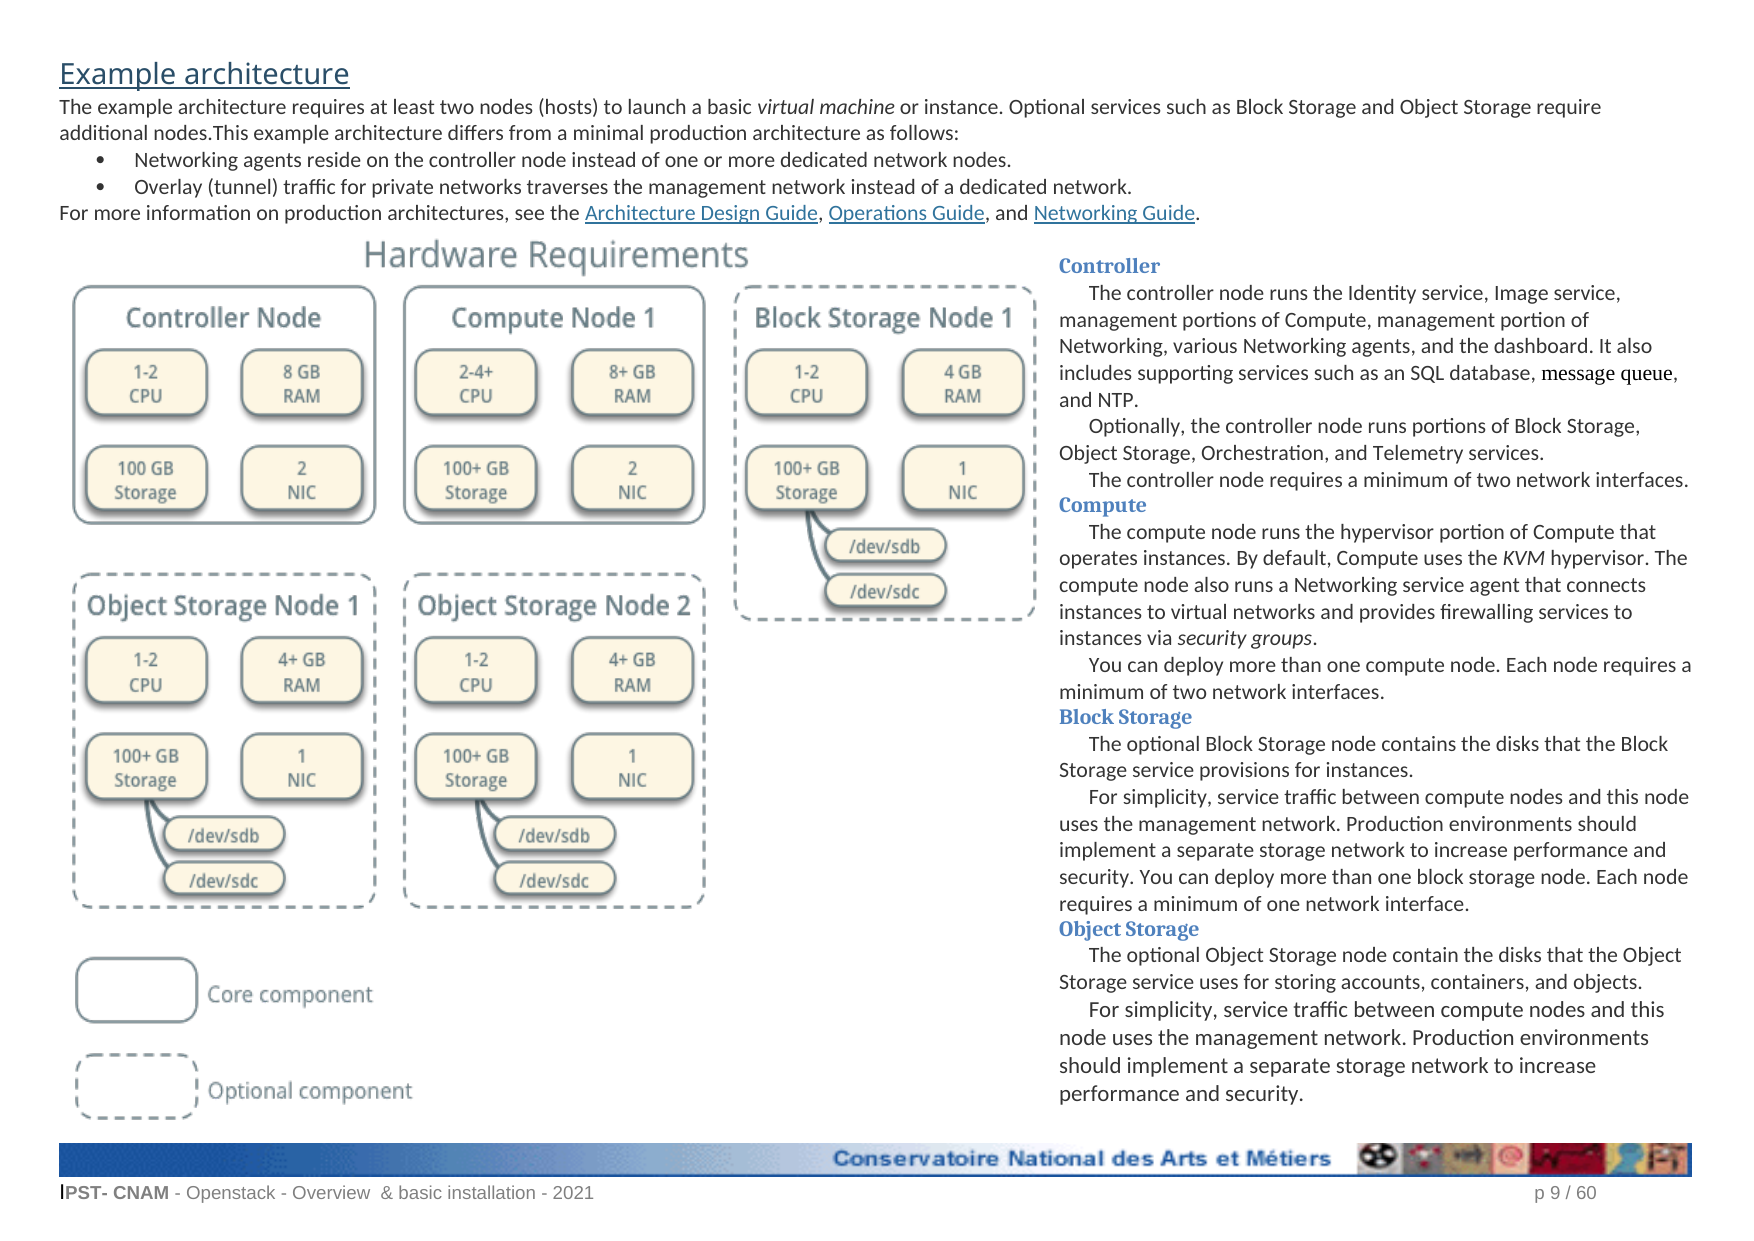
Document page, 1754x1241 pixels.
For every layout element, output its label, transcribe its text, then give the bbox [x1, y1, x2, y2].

text For simplicity, service traffic between compute nodes and this node uses the management network. Production environments should implement a separate storage network to increase performance and security. [1059, 995, 1695, 1107]
list Networking agents reside on the controller node instead of one or more dedicated network nodes. [97, 146, 1695, 173]
subtitle Example architecture [59, 53, 1695, 93]
text Optionally, the controller node runs portions of Block Storage, Object Storage, Orchestration, and Telemetry services. [1059, 413, 1695, 466]
text The controller node requires a minimum of two network interfaces. [1059, 466, 1695, 493]
picture [50, 235, 1059, 1123]
subtitle Object Storage [1059, 916, 1695, 942]
text The example architecture requires at least two nodes (hosts) to launch a basic virtual machine or instance. Optional services such as Block Storage and Object Storage require additional nodes.This example architecture differs from a minimal production architecture as follows: [59, 93, 1695, 146]
text For more information on production architectures, see the Architecture Design Guide, Operations Guide, and Networking Guide. [59, 199, 1695, 226]
list Overlay (tunnel) traffic for private networks traverses the management network instead of a dedicated network. [97, 173, 1695, 199]
text The controller node runs the Identity service, Image service, management portions of Compute, management portion of Networking, various Networking agents, and the dashboard. It also includes supporting services such as an SQL database, message queue, and NTP. [1059, 279, 1695, 413]
text The optional Object Storage node contain the disks that the Object Storage service uses for storing accounts, containers, and objects. [1059, 942, 1695, 995]
subtitle Compute [1059, 493, 1695, 518]
text You can deploy more than one compute node. Each node requires a minimum of two network interfaces. [1059, 651, 1695, 704]
subtitle Controller [1059, 254, 1695, 279]
text The compute node runs the hypervisor portion of Compute that operates instances. By default, Compute uses the KVM hypervisor. The compute node also runs a Networking service agent that connects instances to virtual networks and provides firewalling services to instances via security groups. [1059, 518, 1695, 651]
text For simplicity, service traffic between compute nodes and this node uses the management network. Production environments should implement a separate storage network to increase performance and security. You can deploy more than one block storage node. Each node requires a minimum of one network interface. [1059, 783, 1695, 916]
text The optional Block Storage node contains the disks that the Block Storage service provisions for instances. [1059, 730, 1695, 783]
subtitle Block Storage [1059, 704, 1695, 730]
